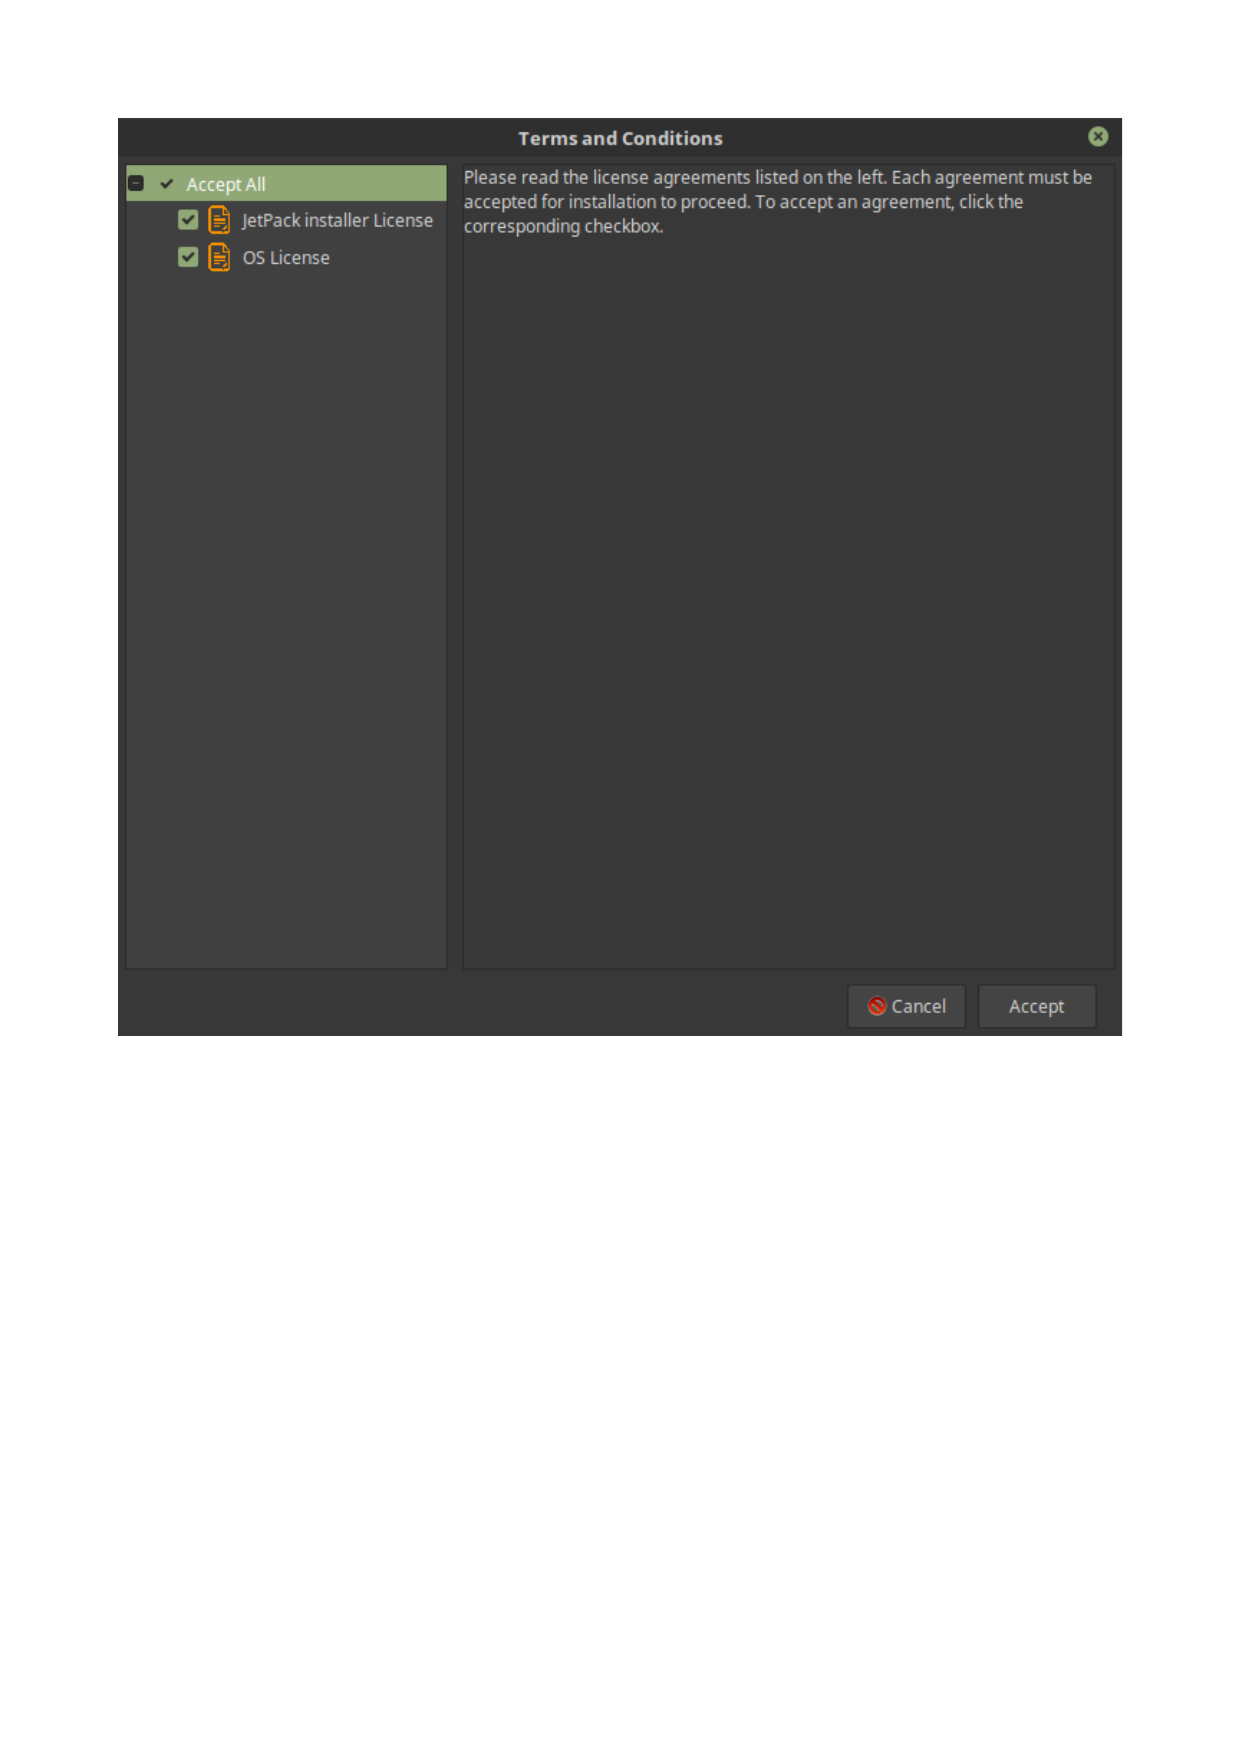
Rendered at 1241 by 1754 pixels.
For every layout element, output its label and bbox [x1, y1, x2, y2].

picture [118, 118, 1123, 1036]
